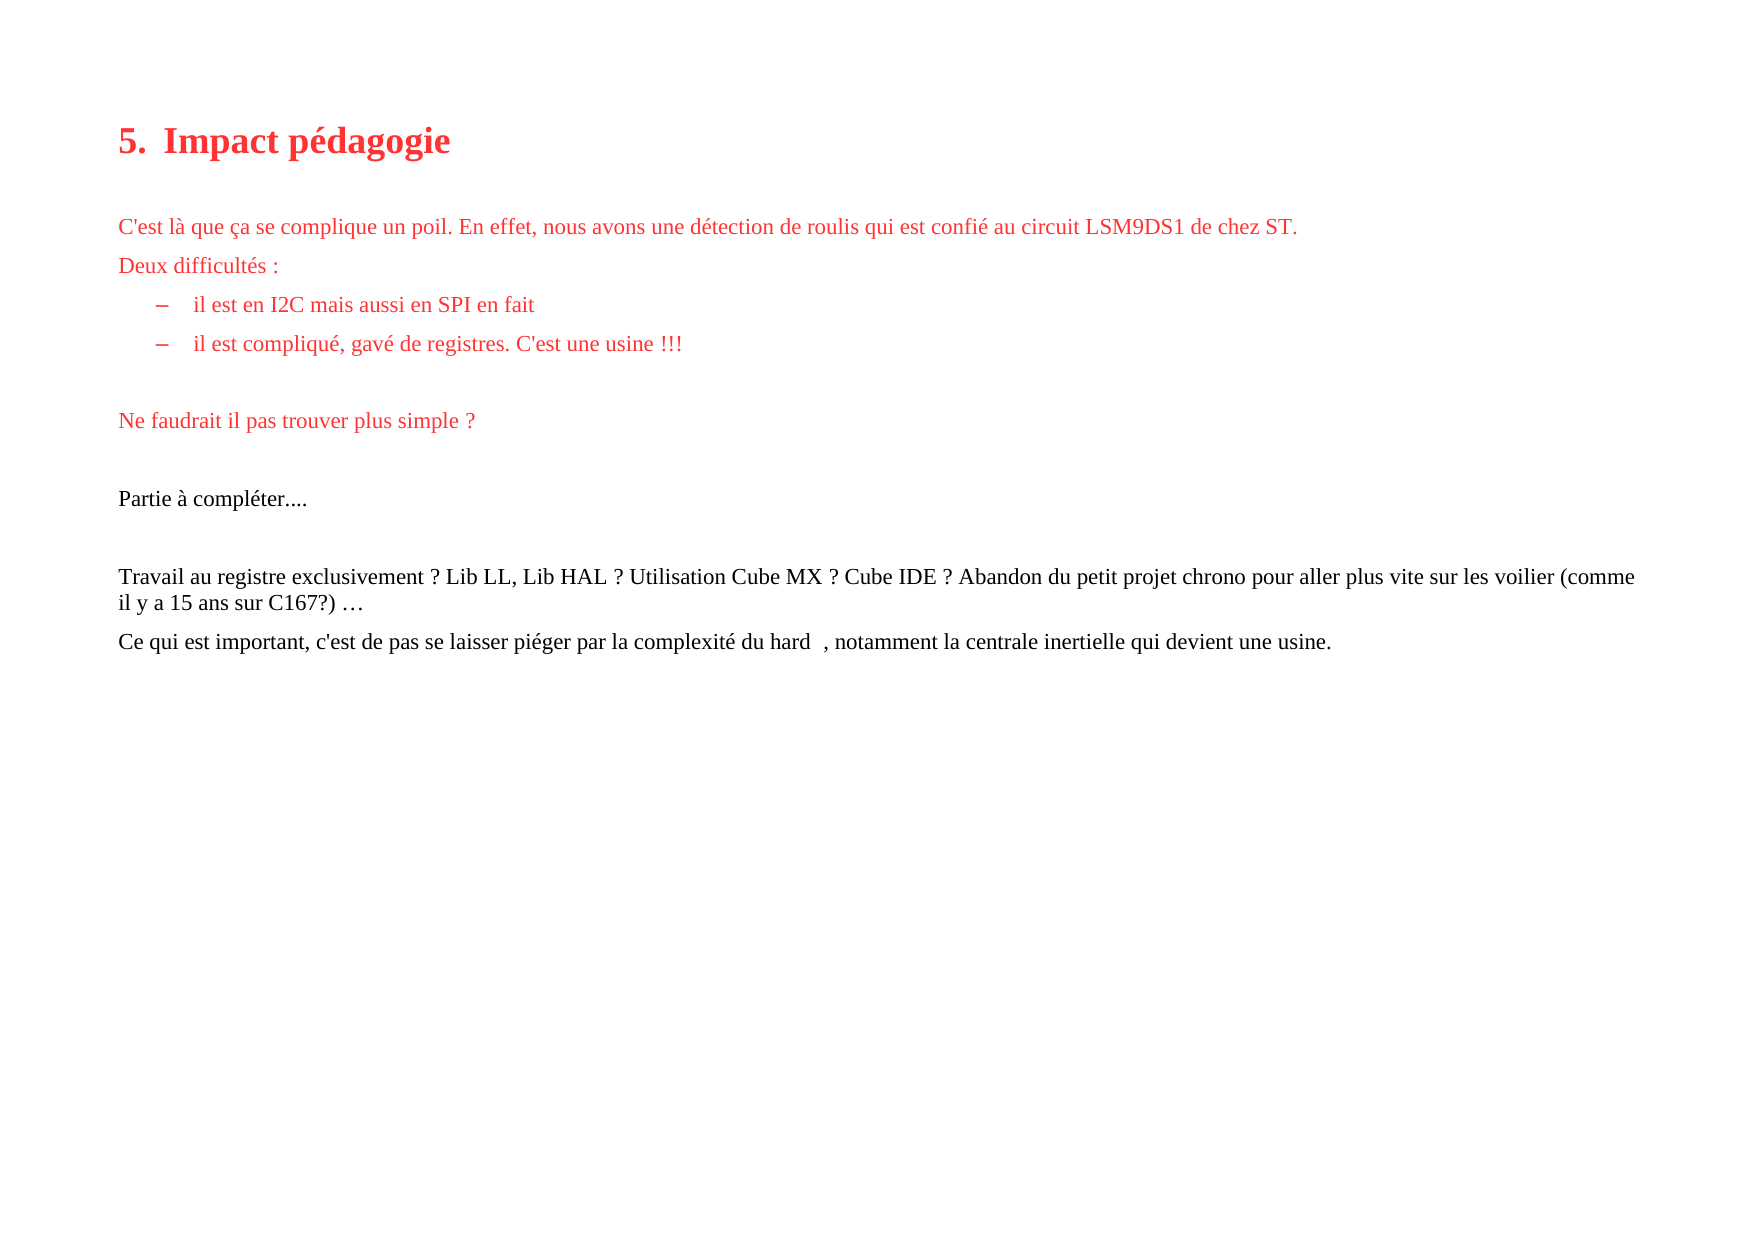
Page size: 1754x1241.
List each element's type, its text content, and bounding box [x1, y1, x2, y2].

text Ne faudrait il pas trouver plus simple ? [118, 407, 1636, 434]
text Travail au registre exclusivement ? Lib LL, Lib HAL ? Utilisation Cube MX ? Cube IDE ? Abandon du petit projet chrono pour aller plus vite sur les voilier (comme il y a 15 ans sur C167?) … [118, 563, 1636, 616]
text Ce qui est important, c'est de pas se laisser piéger par la complexité du hard , notamment la centrale inertielle qui devient une usine. [118, 628, 1636, 654]
text Partie à compléter.... [118, 485, 1636, 511]
list il est en I2C mais aussi en SPI en fait [156, 291, 1636, 317]
subtitle Impact pédagogie [118, 118, 1636, 162]
text C'est là que ça se complique un poil. En effet, nous avons une détection de roulis qui est confié au circuit LSM9DS1 de chez ST. [118, 213, 1636, 239]
list il est compliqué, gavé de registres. C'est une usine !!! [156, 330, 1636, 356]
text Deux difficultés : [118, 252, 1636, 278]
